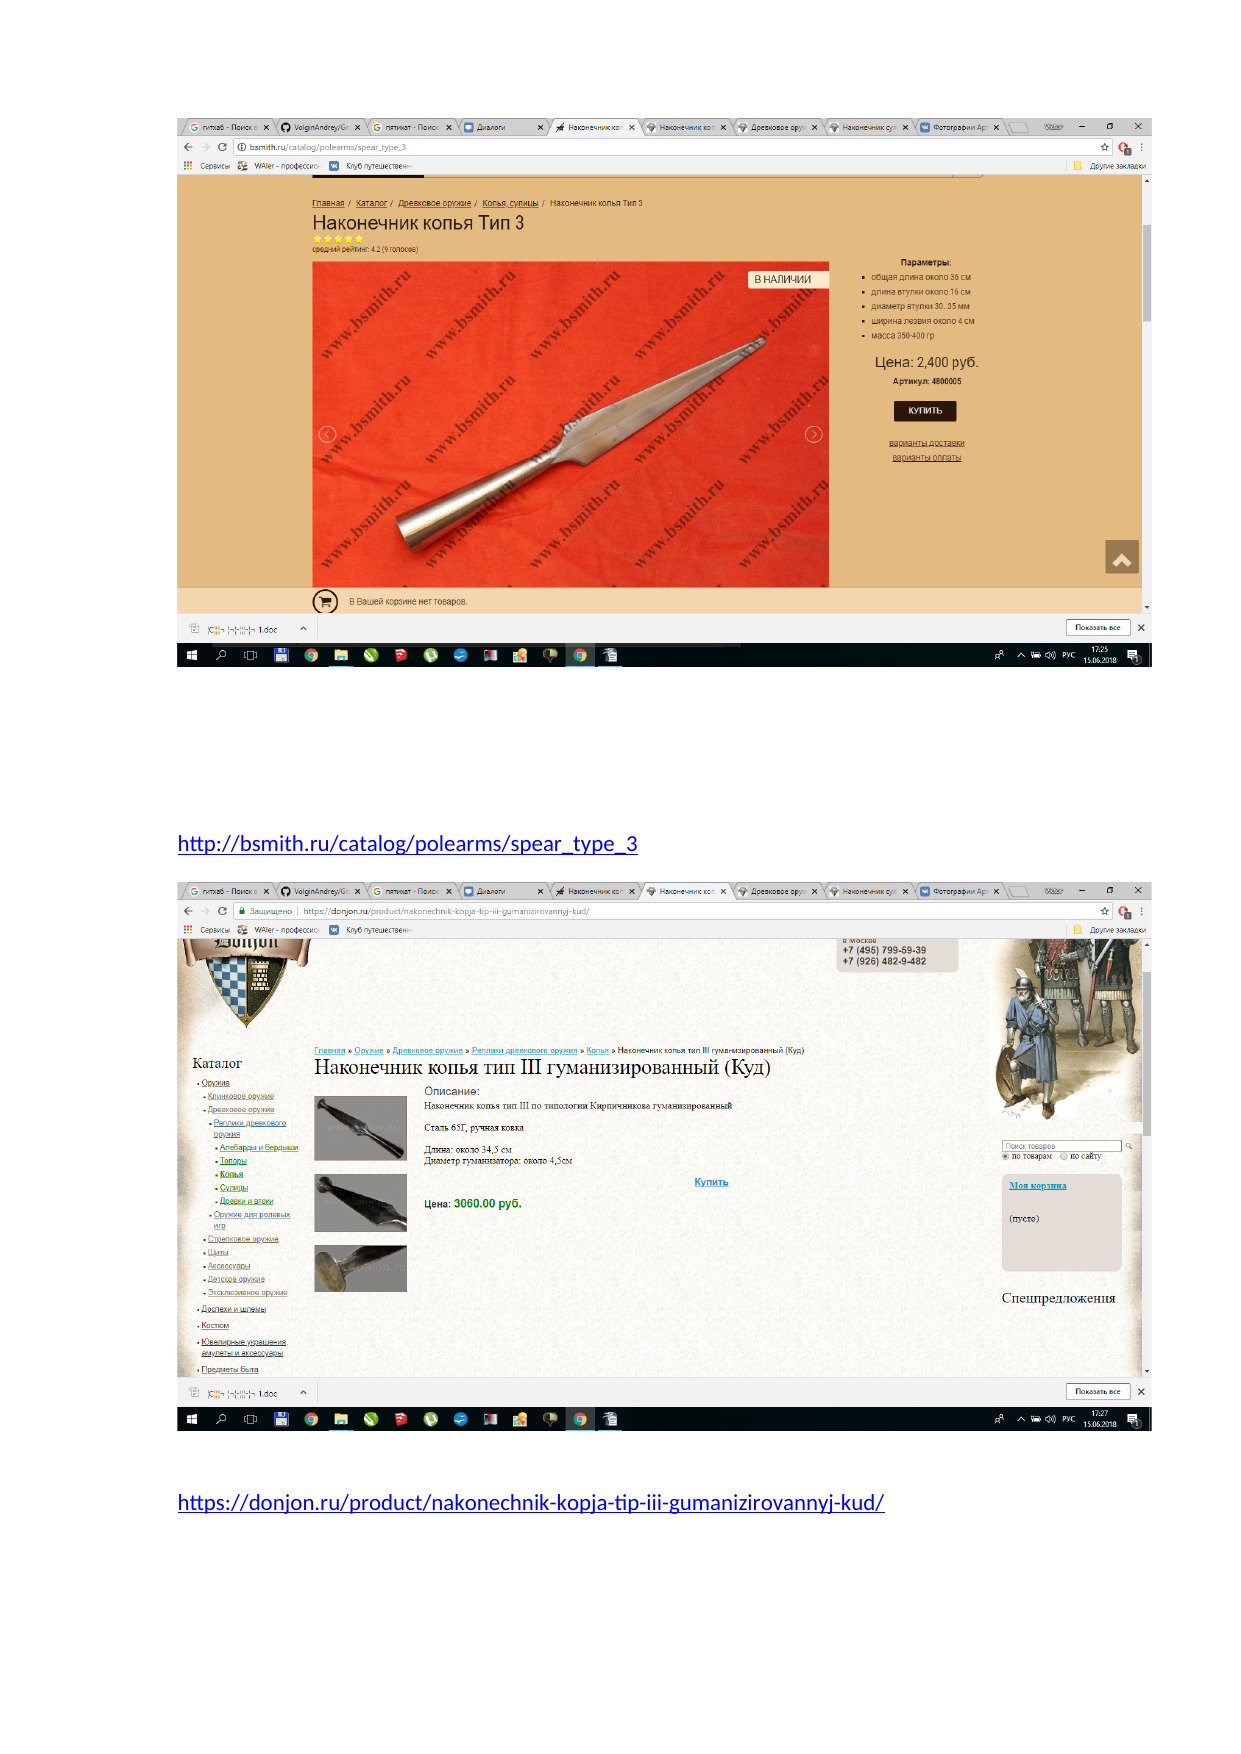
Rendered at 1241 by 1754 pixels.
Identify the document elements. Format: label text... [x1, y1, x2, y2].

text http://bsmith.ru/catalog/polearms/spear_type_3 [177, 829, 1152, 857]
text https://donjon.ru/product/nakonechnik-kopja-tip-iii-gumanizirovannyj-kud/ [177, 1488, 1152, 1516]
picture [177, 882, 1152, 1431]
picture [177, 118, 1152, 667]
